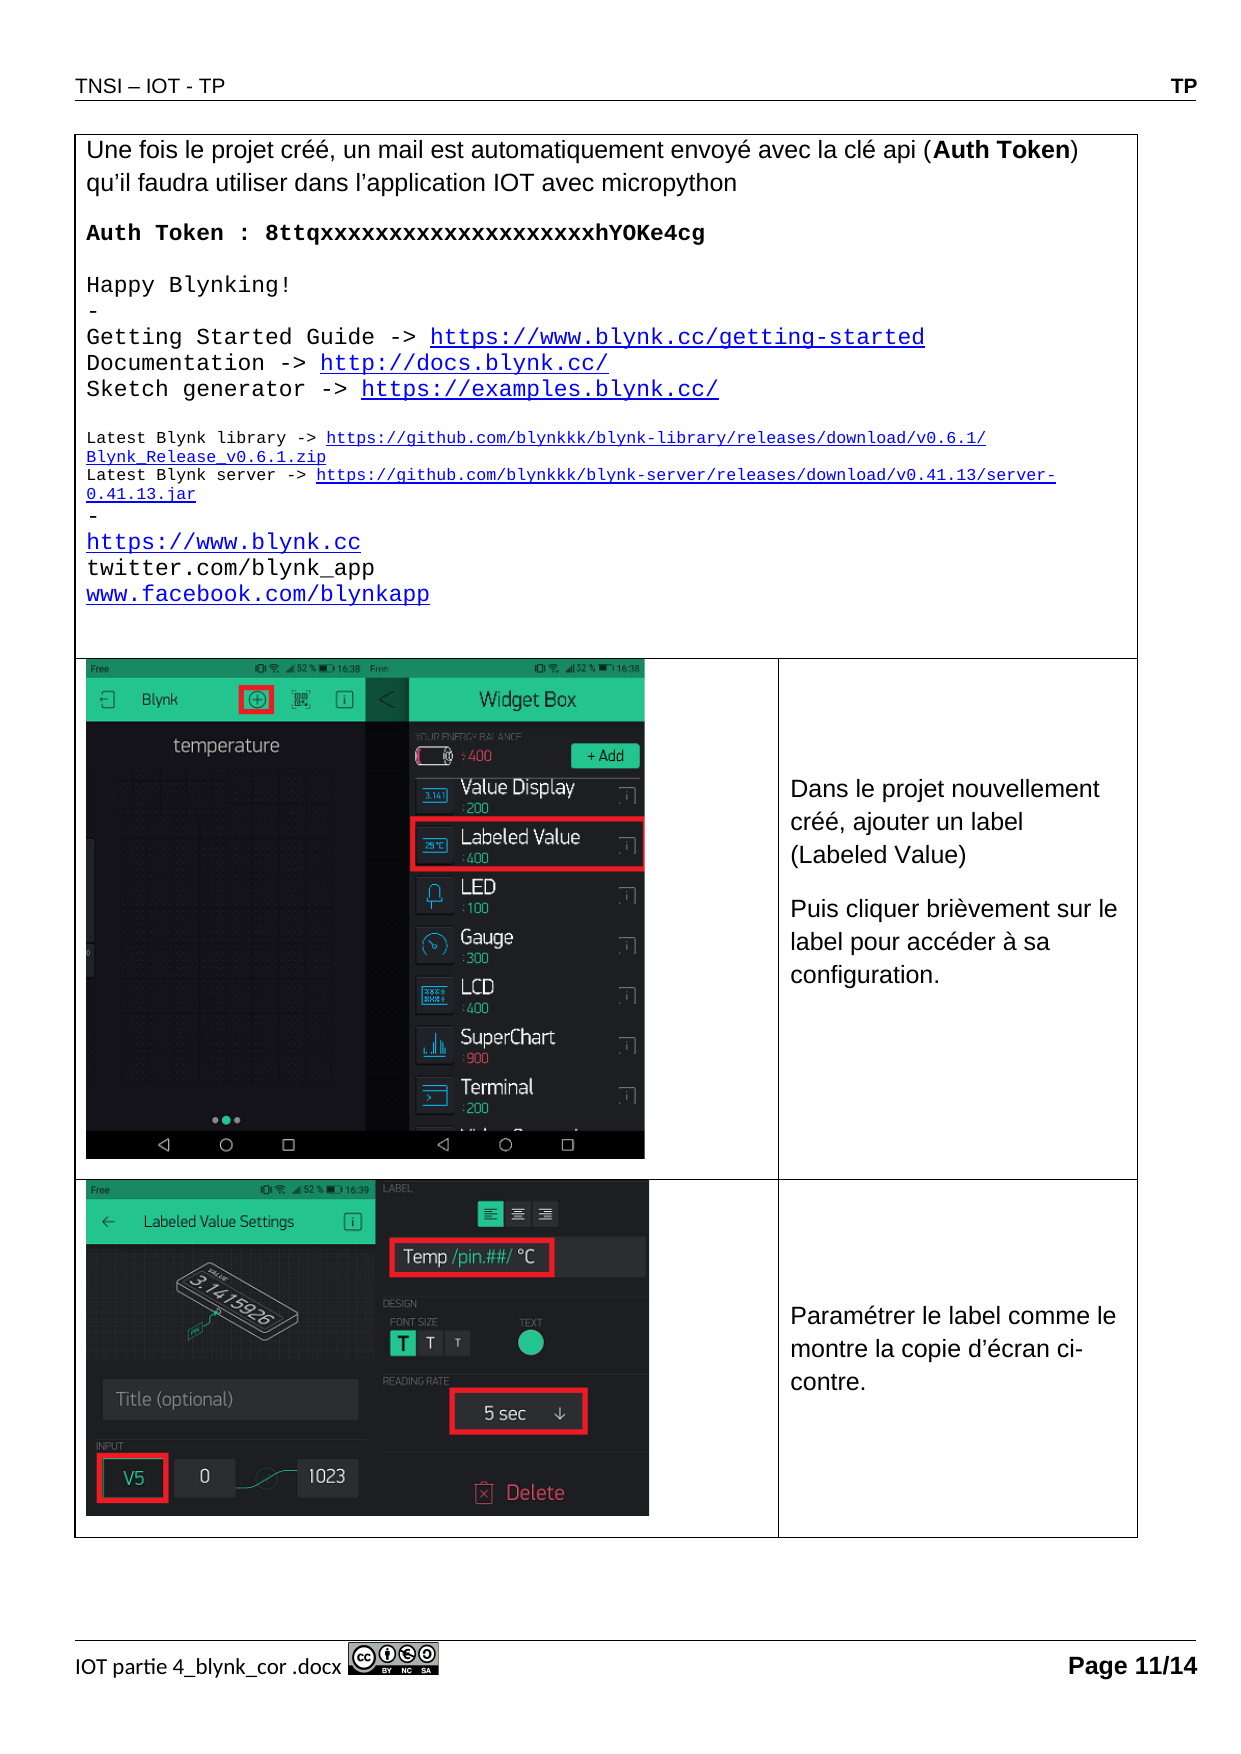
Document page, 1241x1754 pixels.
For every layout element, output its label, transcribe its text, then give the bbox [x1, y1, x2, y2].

table_cell Dans le projet nouvellement créé, ajouter un label (Labeled Value) Puis cliquer brièvement sur le label pour accéder à sa configuration. [779, 659, 1137, 1179]
picture [348, 1642, 439, 1675]
table_cell [76, 1180, 778, 1537]
table_cell Paramétrer le label comme le montre la copie d’écran ci-contre. [779, 1180, 1137, 1537]
table_cell [76, 659, 778, 1179]
table_header Une fois le projet créé, un mail est automatiquement envoyé avec la clé api (Auth Token) qu’il faudra utiliser dans l’application IOT avec micropython Auth Token : 8ttqxxxxxxxxxxxxxxxxxxxxhYOKe4cg Happy Blynking! - Getting Started Guide -> https://www.blynk.cc/getting-started Documentation -> http://docs.blynk.cc/ Sketch generator -> https://examples.blynk.cc/ Latest Blynk library -> https://github.com/blynkkk/blynk-library/releases/download/v0.6.1/Blynk_Release_v0.6.1.zip Latest Blynk server -> https://github.com/blynkkk/blynk-server/releases/download/v0.41.13/server-0.41.13.jar - https://www.blynk.cc twitter.com/blynk_app www.facebook.com/blynkapp [76, 135, 1137, 658]
